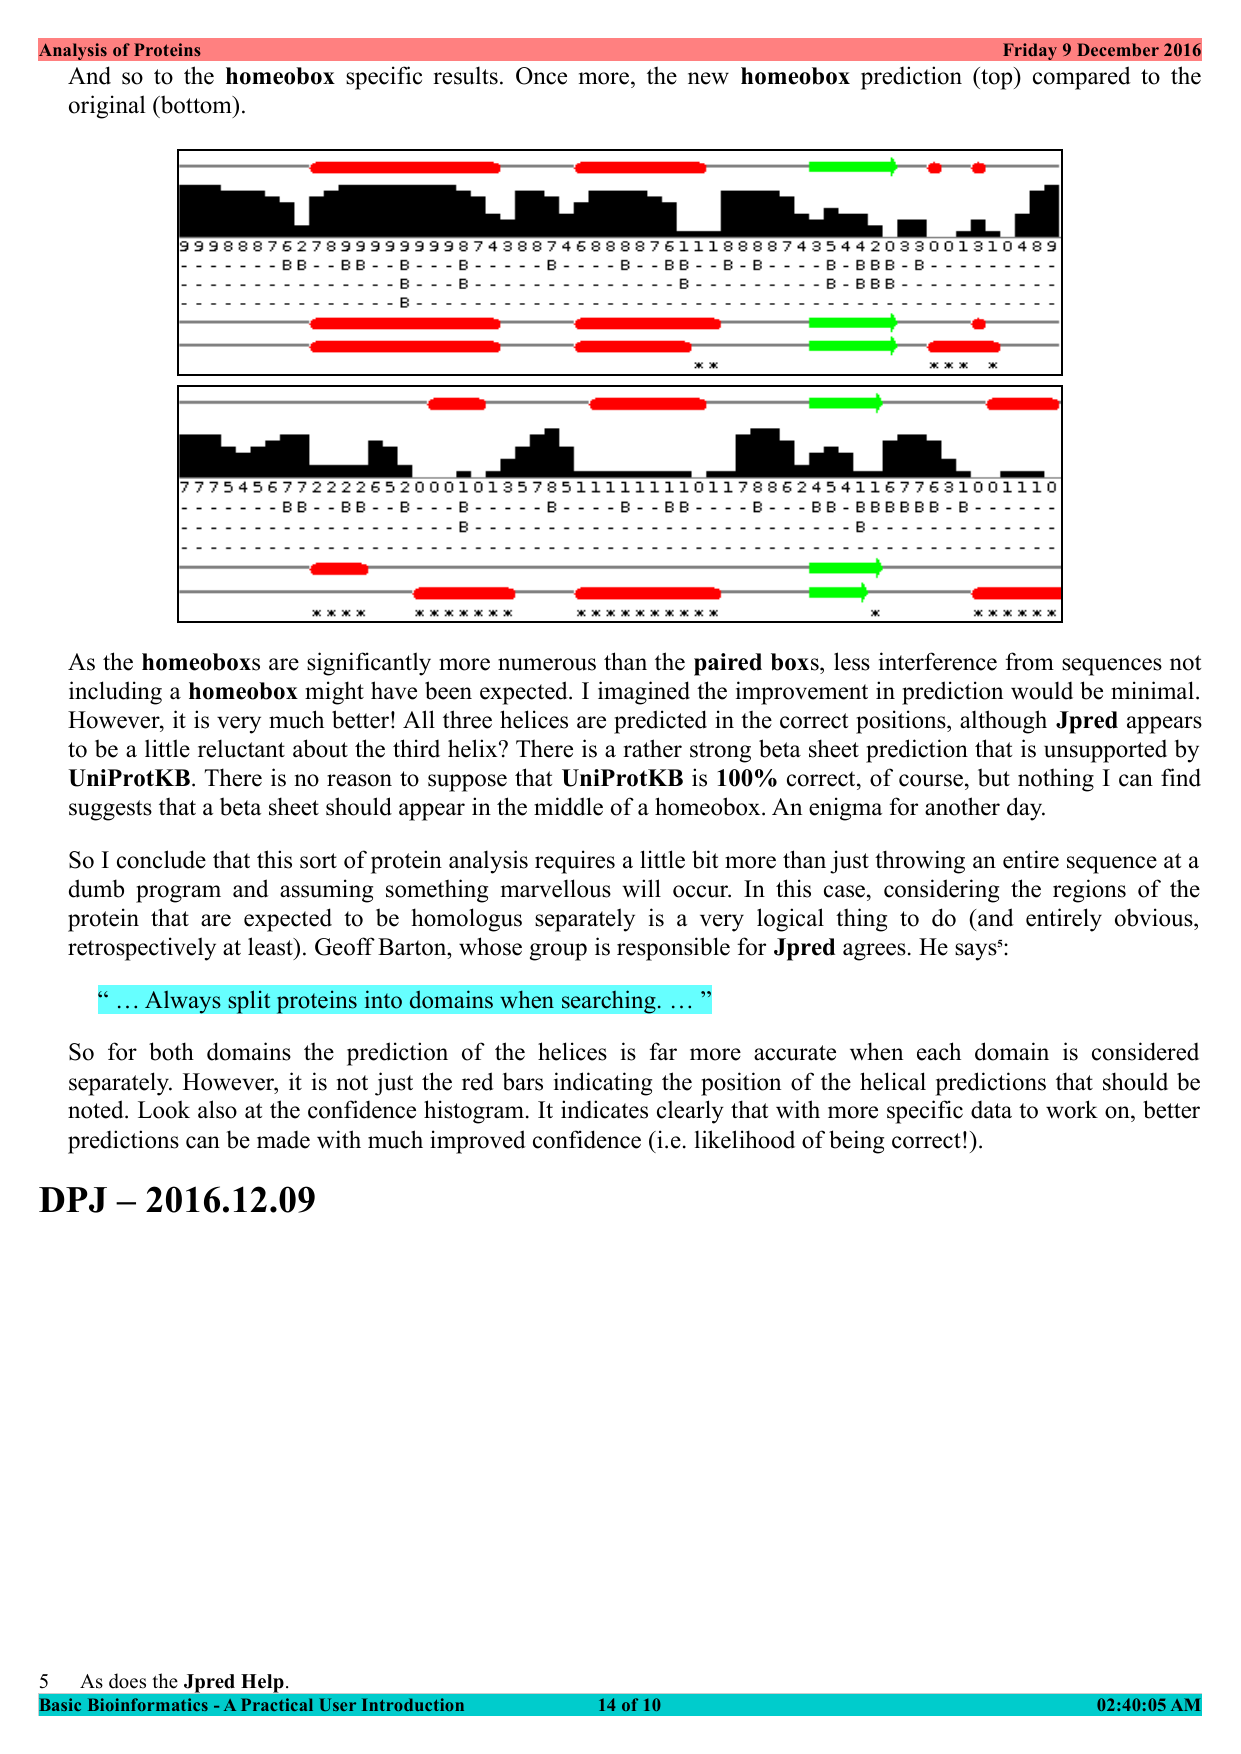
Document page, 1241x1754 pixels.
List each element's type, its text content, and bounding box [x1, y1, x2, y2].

text And so to the homeobox specific results. Once more, the new homeobox prediction (top) compared to the original (bottom). [68, 61, 1202, 119]
text DPJ – 2016.12.09 [38, 1177, 1202, 1220]
text As does the Jpred Help. [38, 1669, 1202, 1693]
text “ … Always split proteins into domains when searching. … ” [97, 984, 1202, 1014]
text So I conclude that this sort of protein analysis requires a little bit more than just throwing an entire sequence at a dumb program and assuming something marvellous will occur. In this case, considering the regions of the protein that are expected to be homologus separately is a very logical thing to do (and entirely obvious, retrospectively at least). Geoff Barton, whose group is responsible for Jpred agrees. He says: [68, 845, 1202, 961]
picture [179, 151, 1061, 374]
text As the homeoboxs are significantly more numerous than the paired boxs, less interference from sequences not including a homeobox might have been expected. I imagined the improvement in prediction would be minimal. However, it is very much better! All three helices are predicted in the correct positions, although Jpred appears to be a little reluctant about the third helix? There is a rather strong beta sheet prediction that is unsupported by UniProtKB. There is no reason to suppose that UniProtKB is 100% correct, of course, but nothing I can find suggests that a beta sheet should appear in the middle of a homeobox. An enigma for another day. [68, 136, 1202, 821]
picture [179, 387, 1061, 621]
text So for both domains the prediction of the helices is far more accurate when each domain is considered separately. However, it is not just the red bars indicating the position of the helical predictions that should be noted. Look also at the confidence histogram. It indicates clearly that with more specific data to work on, better predictions can be made with much improved confidence (i.e. likelihood of being correct!). [68, 1037, 1202, 1153]
